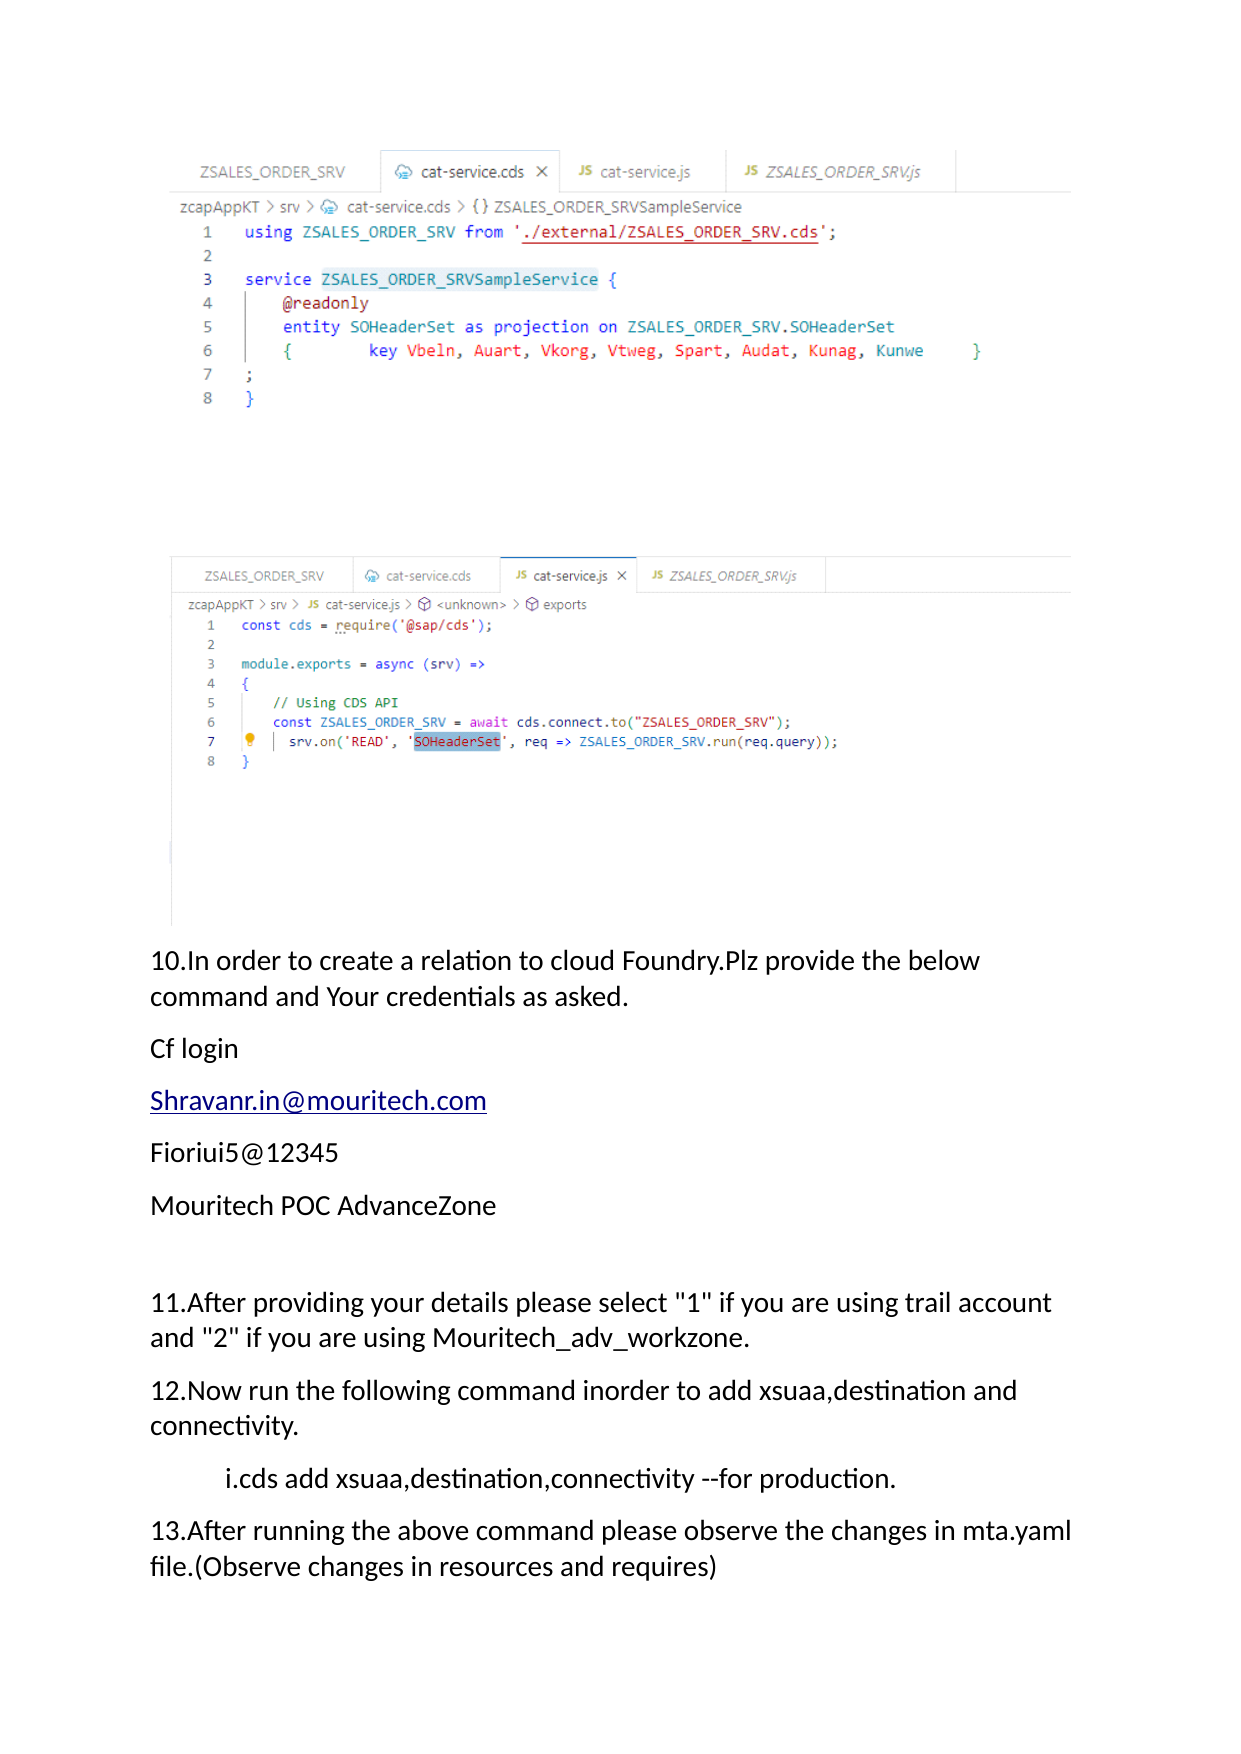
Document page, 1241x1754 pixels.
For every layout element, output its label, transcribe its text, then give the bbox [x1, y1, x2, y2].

text 11.After providing your details please select "1" if you are using trail account and "2" if you are using Mouritech_adv_workzone. [150, 1284, 1090, 1355]
text 12.Now run the following command inorder to add xsuaa,destination and connectivity. [150, 1372, 1090, 1443]
text 10.In order to create a relation to cloud Foundry.Plz provide the below command and Your credentials as asked. [150, 942, 1090, 1013]
text Shravanr.in@mouritech.com [150, 1082, 1090, 1118]
text 13.After running the above command please observe the changes in mta.yaml file.(Observe changes in resources and requires) [150, 1512, 1090, 1583]
text i.cds add xsuaa,destination,connectivity --for production. [150, 1460, 1090, 1495]
text Cf login [150, 1030, 1090, 1066]
text Mouritech POC AdvanceZone [150, 1187, 1090, 1222]
text Fioriui5@12345 [150, 1134, 1090, 1170]
